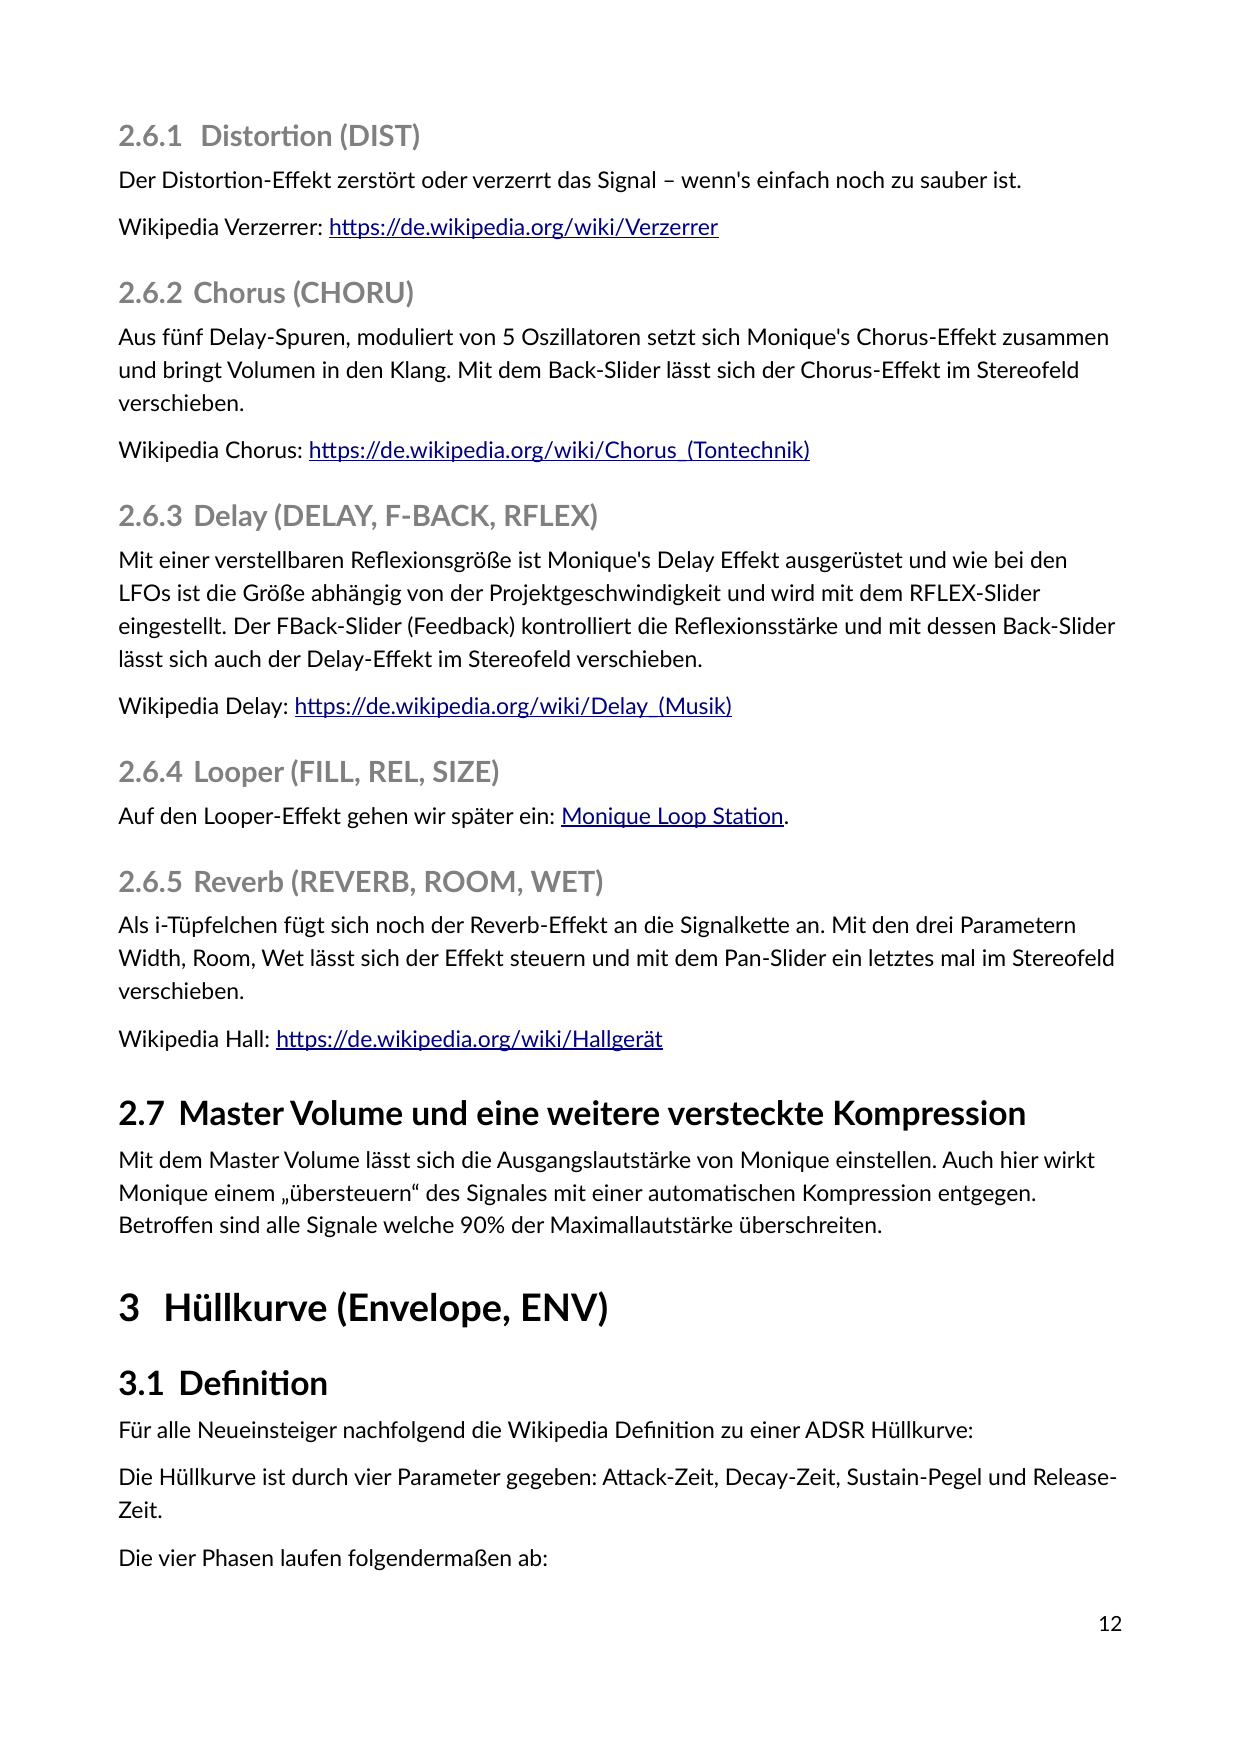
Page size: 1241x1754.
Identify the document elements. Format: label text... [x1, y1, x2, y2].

text Wikipedia Chorus: https://de.wikipedia.org/wiki/Chorus_(Tontechnik) [118, 436, 1122, 463]
subtitle Hüllkurve (Envelope, ENV) [118, 1284, 1122, 1329]
text Aus fünf Delay-Spuren, moduliert von 5 Oszillatoren setzt sich Monique's Chorus-Effekt zusammen und bringt Volumen in den Klang. Mit dem Back-Slider lässt sich der Chorus-Effekt im Stereofeld verschieben. [118, 323, 1122, 416]
text Mit einer verstellbaren Reflexionsgröße ist Monique's Delay Effekt ausgerüstet und wie bei den LFOs ist die Größe abhängig von der Projektgeschwindigkeit und wird mit dem RFLEX-Slider eingestellt. Der FBack-Slider (Feedback) kontrolliert die Reflexionsstärke und mit dessen Back-Slider lässt sich auch der Delay-Effekt im Stereofeld verschieben. [118, 546, 1122, 672]
text Wikipedia Verzerrer: https://de.wikipedia.org/wiki/Verzerrer [118, 213, 1122, 241]
text Der Distortion-Effekt zerstört oder verzerrt das Signal – wenn's einfach noch zu sauber ist. [118, 166, 1122, 193]
text Mit dem Master Volume lässt sich die Ausgangslautstärke von Monique einstellen. Auch hier wirkt Monique einem „übersteuern“ des Signales mit einer automatischen Kompression entgegen. Betroffen sind alle Signale welche 90% der Maximallautstärke überschreiten. [118, 1146, 1122, 1239]
subtitle Definition [118, 1363, 1122, 1403]
text Auf den Looper-Effekt gehen wir später ein: Monique Loop Station. [118, 801, 1122, 829]
subtitle Chorus (CHORU) [118, 275, 1122, 310]
text Wikipedia Hall: https://de.wikipedia.org/wiki/Hallgerät [118, 1024, 1122, 1052]
subtitle Delay (DELAY, F-BACK, RFLEX) [118, 498, 1122, 533]
subtitle Looper (FILL, REL, SIZE) [118, 754, 1122, 789]
text Die Hüllkurve ist durch vier Parameter gegeben: Attack-Zeit, Decay-Zeit, Sustain-Pegel und Release-Zeit. [118, 1463, 1122, 1523]
text Als i-Tüpfelchen fügt sich noch der Reverb-Effekt an die Signalkette an. Mit den drei Parametern Width, Room, Wet lässt sich der Effekt steuern und mit dem Pan-Slider ein letztes mal im Stereofeld verschieben. [118, 911, 1122, 1004]
subtitle Distortion (DIST) [118, 118, 1122, 153]
subtitle Reverb (REVERB, ROOM, WET) [118, 863, 1122, 898]
subtitle Master Volume und eine weitere versteckte Kompression [118, 1093, 1122, 1133]
text Für alle Neueinsteiger nachfolgend die Wikipedia Definition zu einer ADSR Hüllkurve: [118, 1416, 1122, 1443]
text Die vier Phasen laufen folgendermaßen ab: [118, 1543, 1122, 1571]
text Wikipedia Delay: https://de.wikipedia.org/wiki/Delay_(Musik) [118, 692, 1122, 719]
